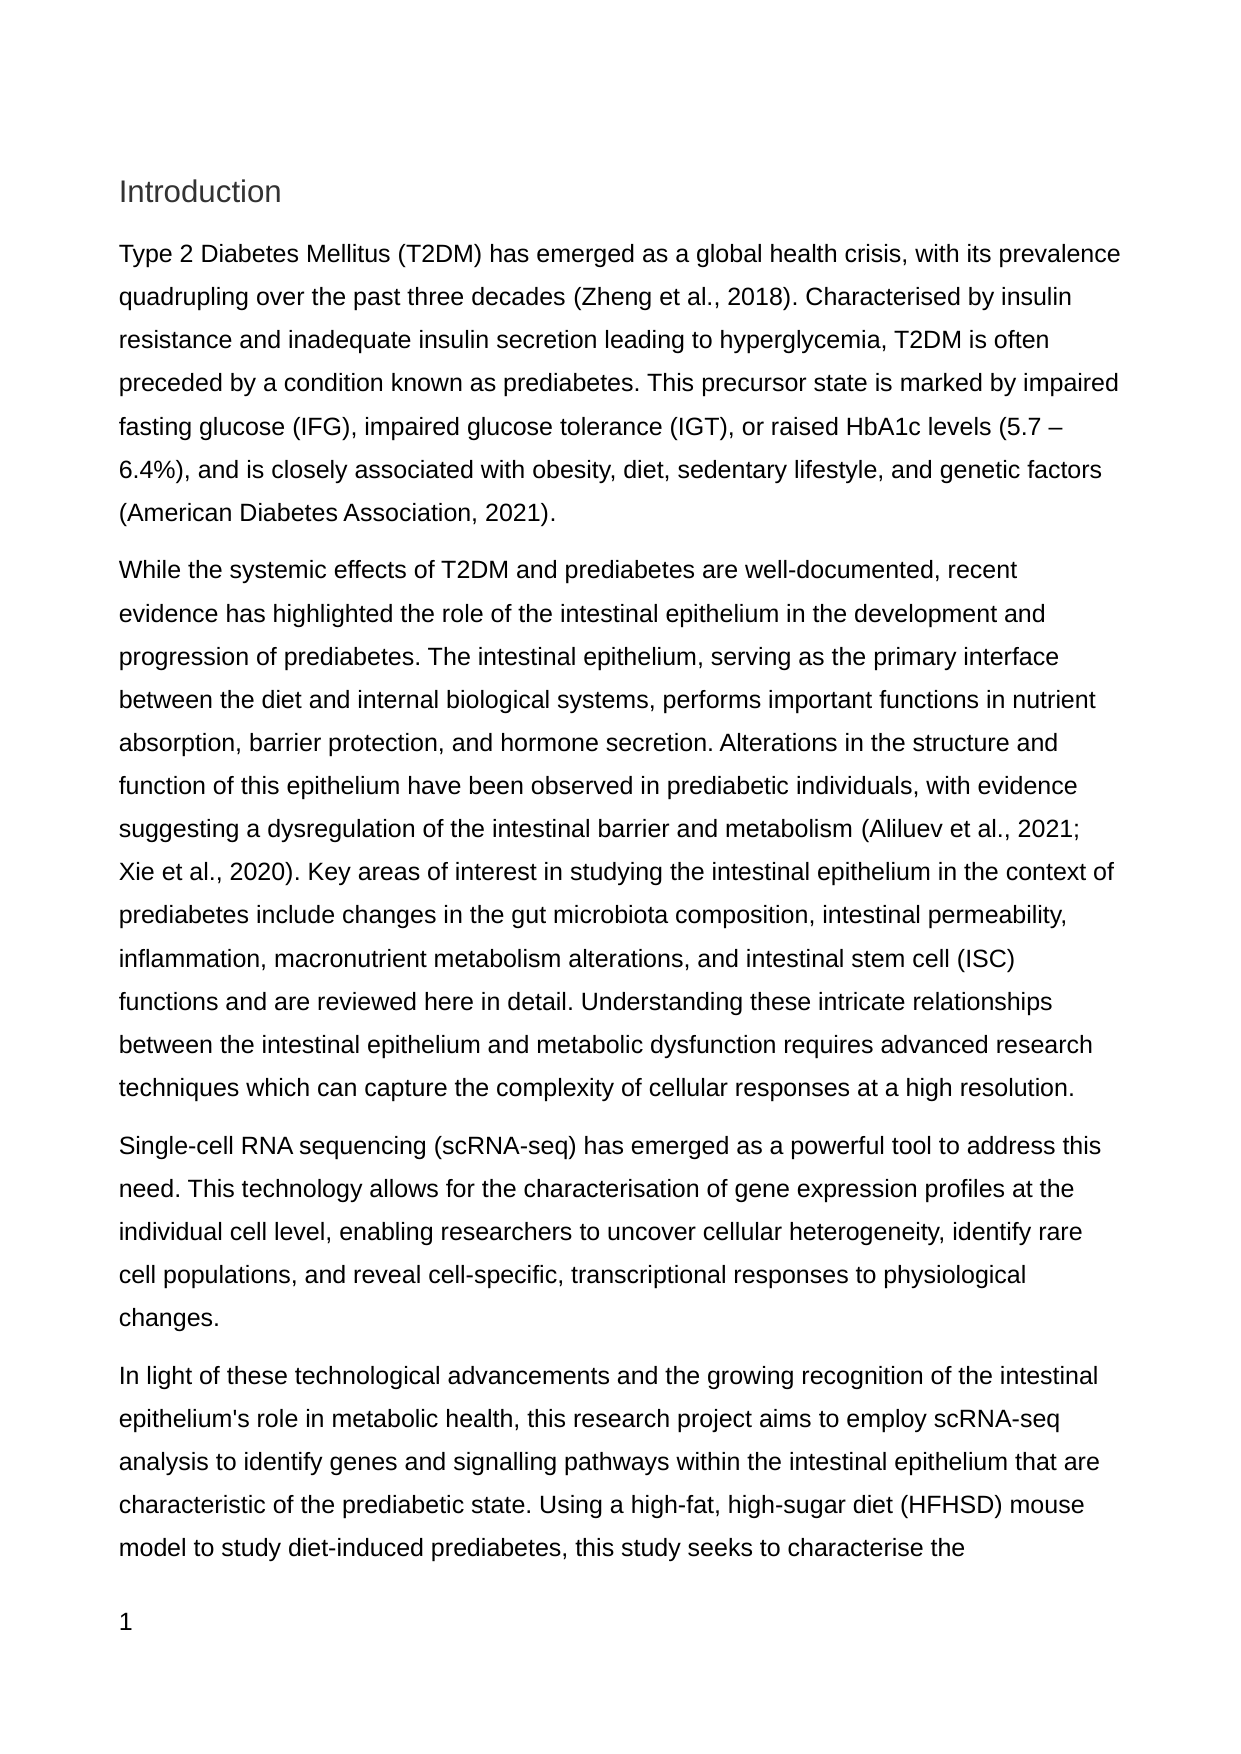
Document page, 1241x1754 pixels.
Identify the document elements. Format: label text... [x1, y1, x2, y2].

text While the systemic effects of T2DM and prediabetes are well-documented, recent evidence has highlighted the role of the intestinal epithelium in the development and progression of prediabetes. The intestinal epithelium, serving as the primary interface between the diet and internal biological systems, performs important functions in nutrient absorption, barrier protection, and hormone secretion. Alterations in the structure and function of this epithelium have been observed in prediabetic individuals, with evidence suggesting a dysregulation of the intestinal barrier and metabolism (Aliluev et al., 2021; Xie et al., 2020). Key areas of interest in studying the intestinal epithelium in the context of prediabetes include changes in the gut microbiota composition, intestinal permeability, inflammation, macronutrient metabolism alterations, and intestinal stem cell (ISC) functions and are reviewed here in detail. Understanding these intricate relationships between the intestinal epithelium and metabolic dysfunction requires advanced research techniques which can capture the complexity of cellular responses at a high resolution. [118, 555, 1122, 1102]
subtitle Introduction [118, 173, 1122, 208]
text Type 2 Diabetes Mellitus (T2DM) has emerged as a global health crisis, with its prevalence quadrupling over the past three decades (Zheng et al., 2018). Characterised by insulin resistance and inadequate insulin secretion leading to hyperglycemia, T2DM is often preceded by a condition known as prediabetes. This precursor state is marked by impaired fasting glucose (IFG), impaired glucose tolerance (IGT), or raised HbA1c levels (5.7 – 6.4%), and is closely associated with obesity, diet, sedentary lifestyle, and genetic factors (American Diabetes Association, 2021). [118, 239, 1122, 526]
text In light of these technological advancements and the growing recognition of the intestinal epithelium's role in metabolic health, this research project aims to employ scRNA-seq analysis to identify genes and signalling pathways within the intestinal epithelium that are characteristic of the prediabetic state. Using a high-fat, high-sugar diet (HFHSD) mouse model to study diet-induced prediabetes, this study seeks to characterise the [118, 1361, 1122, 1562]
text Single-cell RNA sequencing (scRNA-seq) has emerged as a powerful tool to address this need. This technology allows for the characterisation of gene expression profiles at the individual cell level, enabling researchers to uncover cellular heterogeneity, identify rare cell populations, and reveal cell-specific, transcriptional responses to physiological changes. [118, 1131, 1122, 1332]
